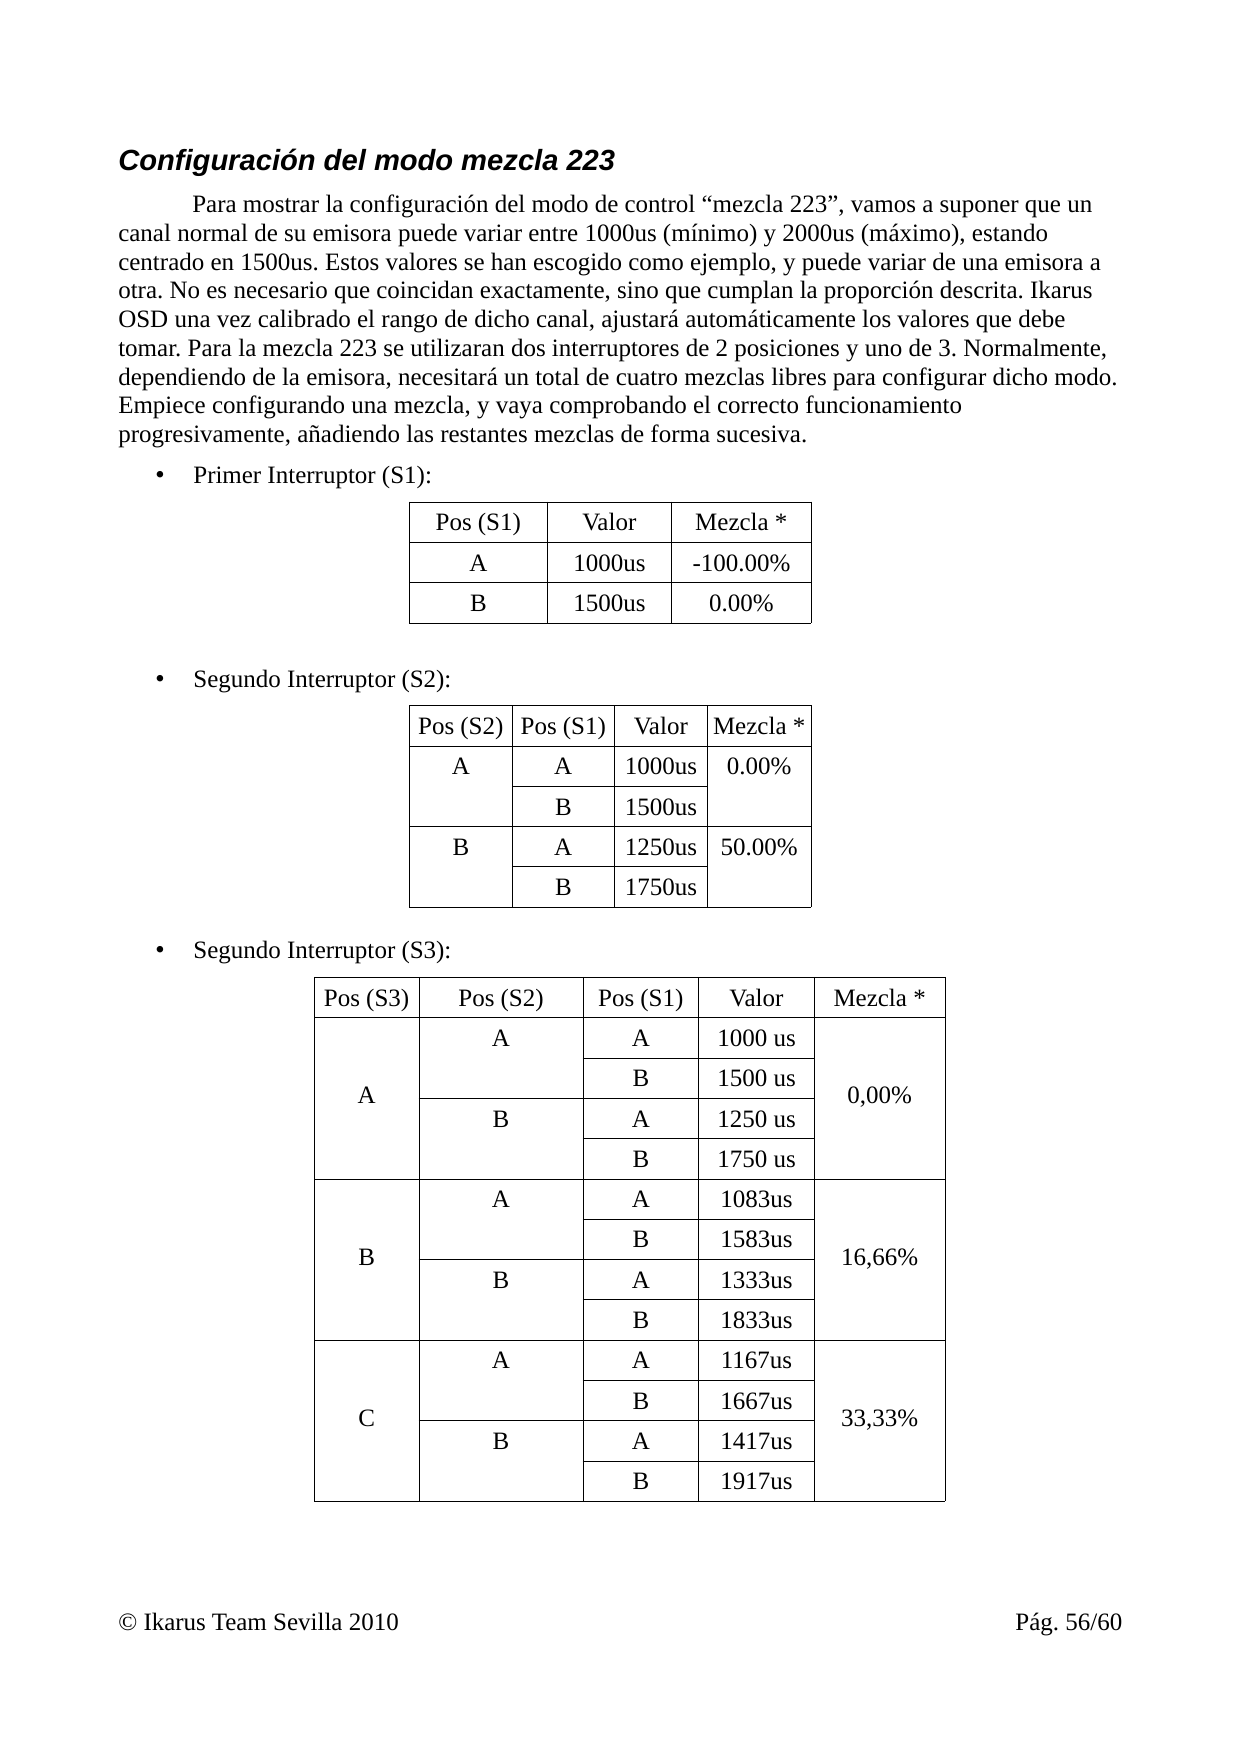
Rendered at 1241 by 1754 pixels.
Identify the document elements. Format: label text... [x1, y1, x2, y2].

table_header Pos (S3) [315, 978, 419, 1017]
table_header Valor [699, 978, 814, 1017]
table_cell A [584, 1260, 698, 1299]
table_header Pos (S2) [410, 706, 512, 746]
table_cell 1417us [699, 1421, 814, 1461]
table_cell B [420, 1260, 583, 1340]
table_cell A [315, 1018, 419, 1178]
list Primer Interruptor (S1): [156, 460, 1122, 489]
table_cell 1000us [548, 543, 671, 582]
table_cell A [513, 827, 614, 866]
table_cell B [584, 1300, 698, 1340]
table_cell B [584, 1381, 698, 1420]
table_header Mezcla * [672, 503, 811, 542]
table_header Mezcla * [708, 706, 811, 746]
table_cell 1667us [699, 1381, 814, 1420]
table_cell 1167us [699, 1341, 814, 1380]
table_cell 50,00% [708, 827, 811, 907]
table_cell C [315, 1341, 419, 1501]
table_cell 33,33% [815, 1341, 945, 1501]
table_cell 1000us [615, 747, 707, 786]
table_cell 1917us [699, 1462, 814, 1501]
table_cell 1750 us [699, 1139, 814, 1178]
table_cell B [584, 1220, 698, 1259]
table_cell B [513, 867, 614, 907]
table_cell A [410, 543, 547, 582]
table_cell A [420, 1180, 583, 1259]
table_cell 0,00% [672, 583, 811, 623]
table_cell A [410, 747, 512, 826]
table_cell 1250 us [699, 1099, 814, 1138]
table_cell 0,00% [815, 1018, 945, 1178]
table_header Mezcla * [815, 978, 945, 1017]
table_cell A [584, 1180, 698, 1219]
list Segundo Interruptor (S3): [156, 936, 1122, 964]
table_cell B [315, 1180, 419, 1340]
table_cell B [584, 1462, 698, 1501]
table_cell A [420, 1341, 583, 1420]
table_cell B [410, 827, 512, 907]
table_cell A [513, 747, 614, 786]
table_cell B [513, 787, 614, 826]
table_cell A [584, 1018, 698, 1057]
table_header Valor [548, 503, 671, 542]
table_cell 1083us [699, 1180, 814, 1219]
table_header Pos (S1) [584, 978, 698, 1017]
table_cell B [420, 1099, 583, 1178]
table_cell 1583us [699, 1220, 814, 1259]
table_header Valor [615, 706, 707, 746]
table_cell 16,66% [815, 1180, 945, 1340]
table_cell 1833us [699, 1300, 814, 1340]
table_cell -100,00% [672, 543, 811, 582]
subtitle Configuración del modo mezcla 223 [118, 143, 1122, 177]
table_cell 1500 us [699, 1059, 814, 1098]
list Segundo Interruptor (S2): [156, 664, 1122, 693]
table_cell B [420, 1421, 583, 1501]
table_cell B [584, 1139, 698, 1178]
table_header Pos (S1) [513, 706, 614, 746]
table_cell 1500us [548, 583, 671, 623]
table_cell A [584, 1341, 698, 1380]
table_cell B [584, 1059, 698, 1098]
table_cell A [584, 1421, 698, 1461]
table_cell 1000 us [699, 1018, 814, 1057]
table_cell 1750us [615, 867, 707, 907]
table_cell A [584, 1099, 698, 1138]
table_cell 1500us [615, 787, 707, 826]
table_cell 0,00% [708, 747, 811, 826]
table_header Pos (S1) [410, 503, 547, 542]
table_cell 1333us [699, 1260, 814, 1299]
text Para mostrar la configuración del modo de control “mezcla 223”, vamos a suponer que un canal normal de su emisora puede variar entre 1000us (mínimo) y 2000us (máximo), estando centrado en 1500us. Estos valores se han escogido como ejemplo, y puede variar de una emisora a otra. No es necesario que coincidan exactamente, sino que cumplan la proporción descrita. Ikarus OSD una vez calibrado el rango de dicho canal, ajustará automáticamente los valores que debe tomar. Para la mezcla 223 se utilizaran dos interruptores de 2 posiciones y uno de 3. Normalmente, dependiendo de la emisora, necesitará un total de cuatro mezclas libres para configurar dicho modo. Empiece configurando una mezcla, y vaya comprobando el correcto funcionamiento progresivamente, añadiendo las restantes mezclas de forma sucesiva. [118, 189, 1122, 448]
table_cell 1250us [615, 827, 707, 866]
table_cell A [420, 1018, 583, 1098]
table_cell B [410, 583, 547, 623]
table_header Pos (S2) [420, 978, 583, 1017]
